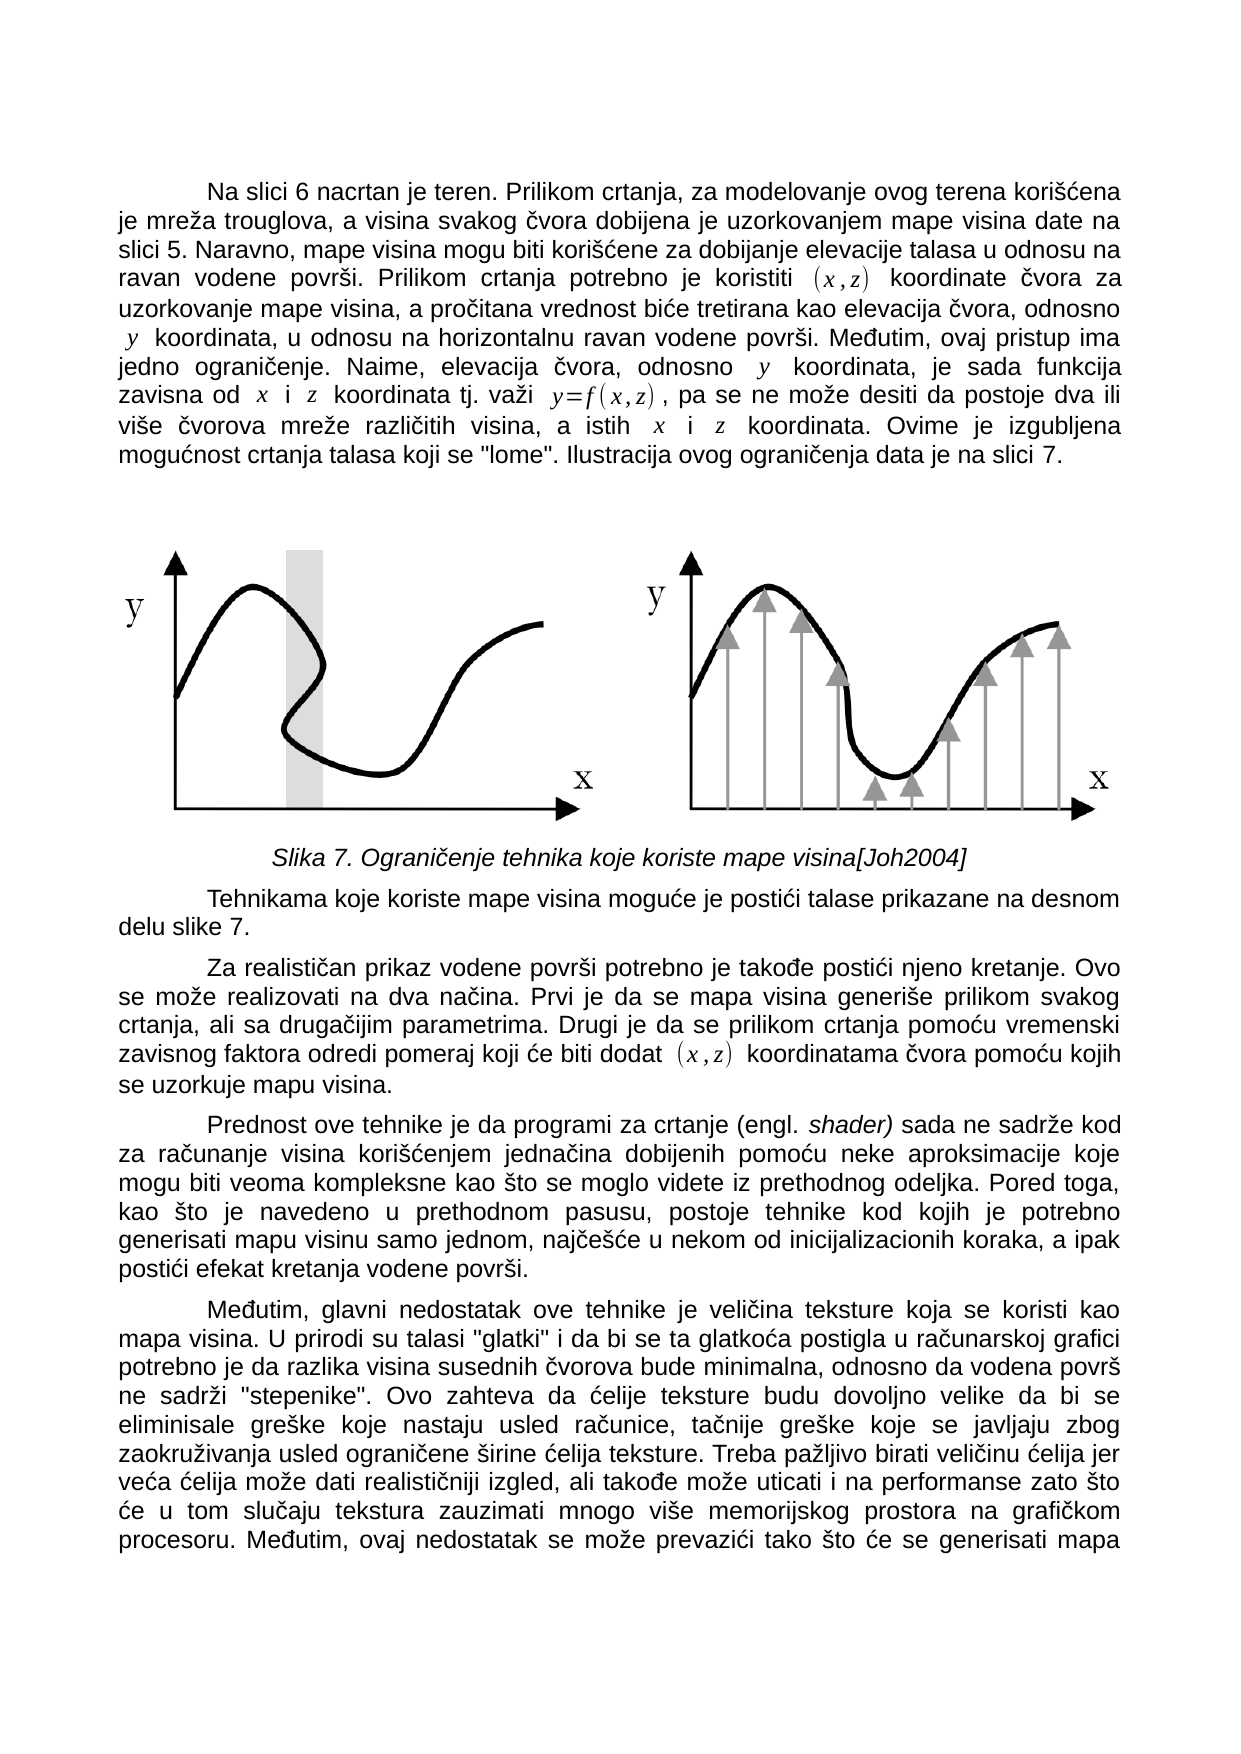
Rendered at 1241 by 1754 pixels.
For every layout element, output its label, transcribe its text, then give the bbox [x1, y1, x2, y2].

picture [118, 498, 1123, 838]
text Tehnikama koje koriste mape visina moguće je postići talase prikazane na desnom delu slike 7. [118, 872, 1122, 941]
text Slika 7. Ograničenje tehnika koje koriste mape visina[Joh2004] [118, 838, 1122, 872]
text Prednost ove tehnike je da programi za crtanje (engl. shader) sada ne sadrže kod za računanje visina korišćenjem jednačina dobijenih pomoću neke aproksimacije koje mogu biti veoma kompleksne kao što se moglo videte iz prethodnog odeljka. Pored toga, kao što je navedeno u prethodnom pasusu, postoje tehnike kod kojih je potrebno generisati mapu visinu samo jednom, najčešće u nekom od inicijalizacionih koraka, a ipak postići efekat kretanja vodene površi. [118, 1110, 1122, 1283]
text [118, 480, 1122, 498]
text Međutim, glavni nedostatak ove tehnike je veličina teksture koja se koristi kao mapa visina. U prirodi su talasi "glatki" i da bi se ta glatkoća postigla u računarskoj grafici potrebno je da razlika visina susednih čvorova bude minimalna, odnosno da vodena površ ne sadrži "stepenike". Ovo zahteva da ćelije teksture budu dovoljno velike da bi se eliminisale greške koje nastaju usled računice, tačnije greške koje se javljaju zbog zaokruživanja usled ograničene širine ćelija teksture. Treba pažljivo birati veličinu ćelija jer veća ćelija može dati realističniji izgled, ali takođe može uticati i na performanse zato što će u tom slučaju tekstura zauzimati mnogo više memorijskog prostora na grafičkom procesoru. Međutim, ovaj nedostatak se može prevazići tako što će se generisati mapa [118, 1295, 1122, 1553]
text Na slici 6 nacrtan je teren. Prilikom crtanja, za modelovanje ovog terena korišćena je mreža trouglova, a visina svakog čvora dobijena je uzorkovanjem mape visina date na slici 5. Naravno, mape visina mogu biti korišćene za dobijanje elevacije talasa u odnosu na ravan vodene površi. Prilikom crtanja potrebno je koristiti koordinate čvora za uzorkovanje mape visina, a pročitana vrednost biće tretirana kao elevacija čvora, odnosno koordinata, u odnosu na horizontalnu ravan vodene površi. Međutim, ovaj pristup ima jedno ograničenje. Naime, elevacija čvora, odnosno koordinata, je sada funkcija zavisna od i koordinata tj. važi , pa se ne može desiti da postoje dva ili više čvorova mreže različitih visina, a istih i koordinata. Ovime je izgubljena mogućnost crtanja talasa koji se "lome". Ilustracija ovog ograničenja data je na slici 7. [118, 177, 1122, 468]
text Za realističan prikaz vodene površi potrebno je takođe postići njeno kretanje. Ovo se može realizovati na dva načina. Prvi je da se mapa visina generiše prilikom svakog crtanja, ali sa drugačijim parametrima. Drugi je da se prilikom crtanja pomoću vremenski zavisnog faktora odredi pomeraj koji će biti dodat koordinatama čvora pomoću kojih se uzorkuje mapu visina. [118, 953, 1122, 1098]
